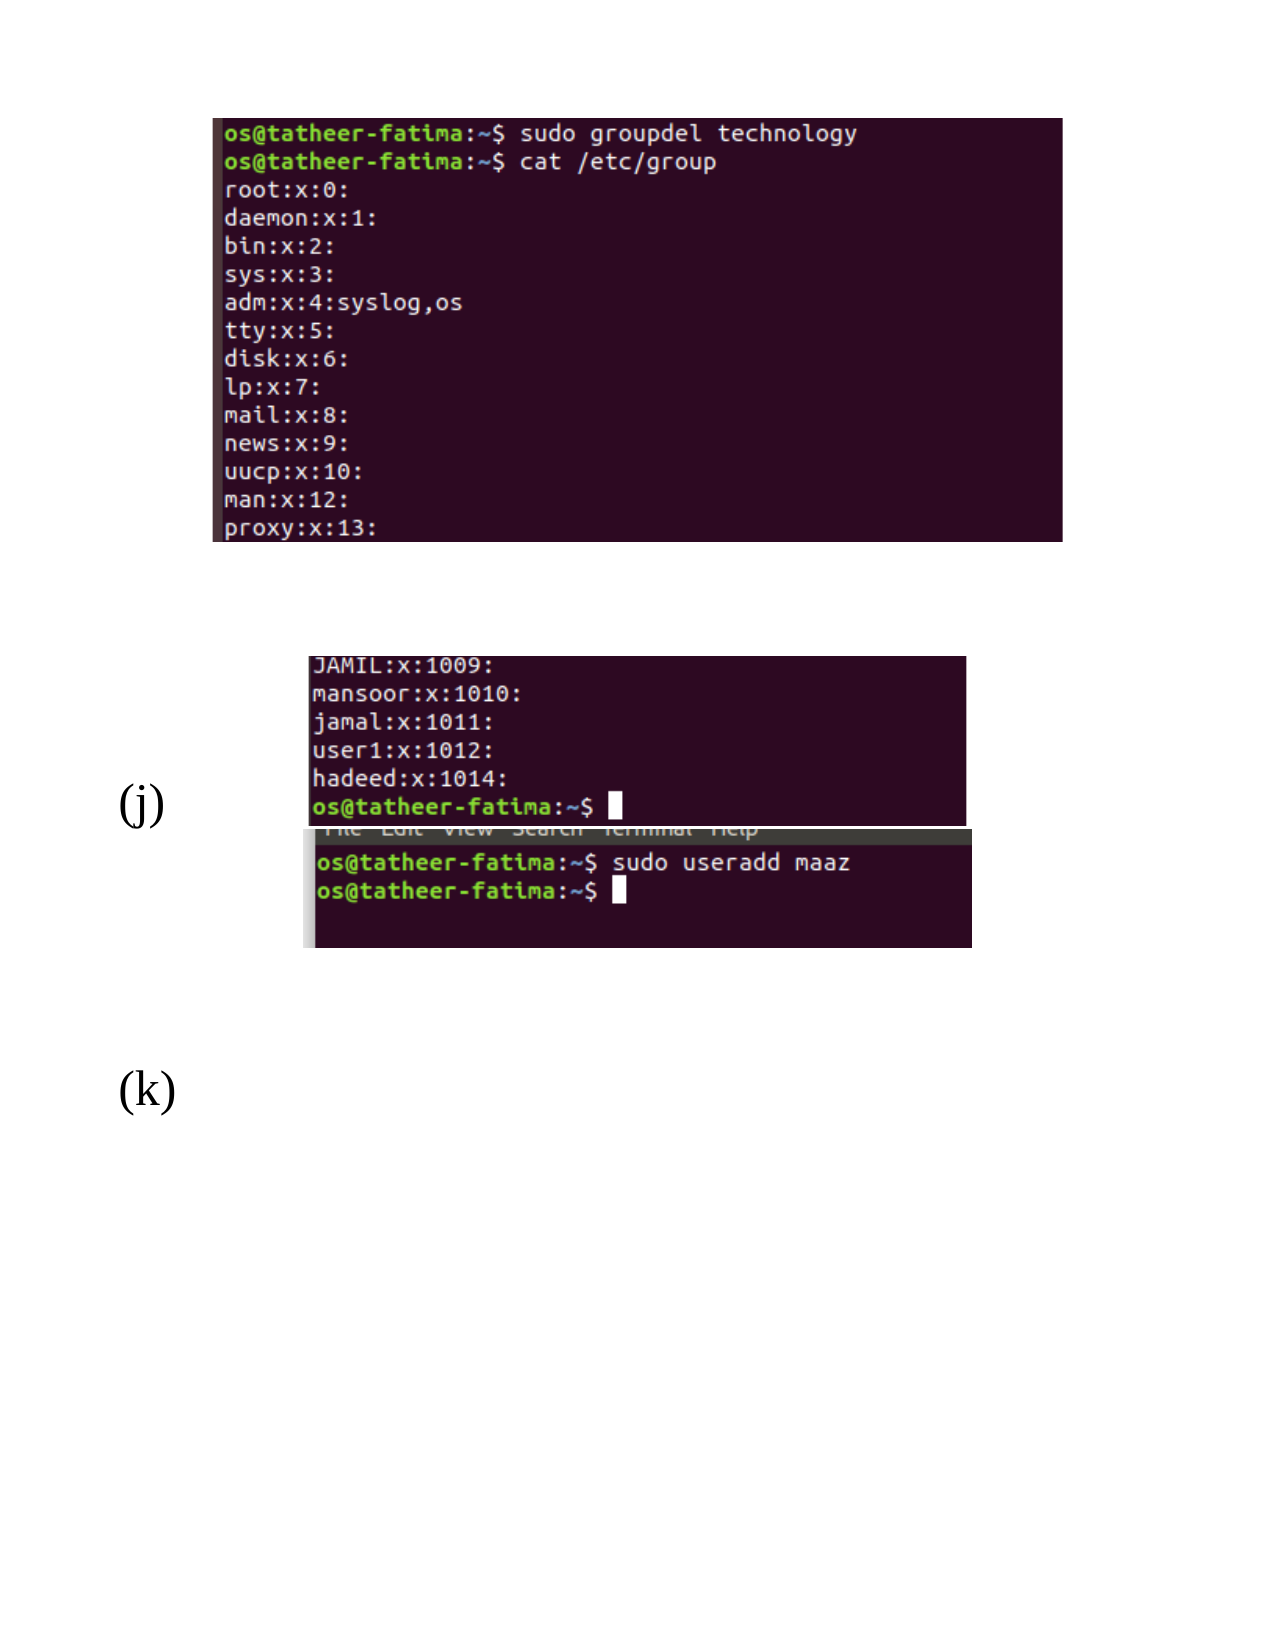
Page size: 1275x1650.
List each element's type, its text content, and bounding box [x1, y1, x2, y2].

text (j) [118, 772, 1157, 829]
picture [308, 656, 967, 826]
picture [303, 829, 972, 948]
picture [212, 118, 1063, 542]
text (k) [118, 1059, 1157, 1117]
